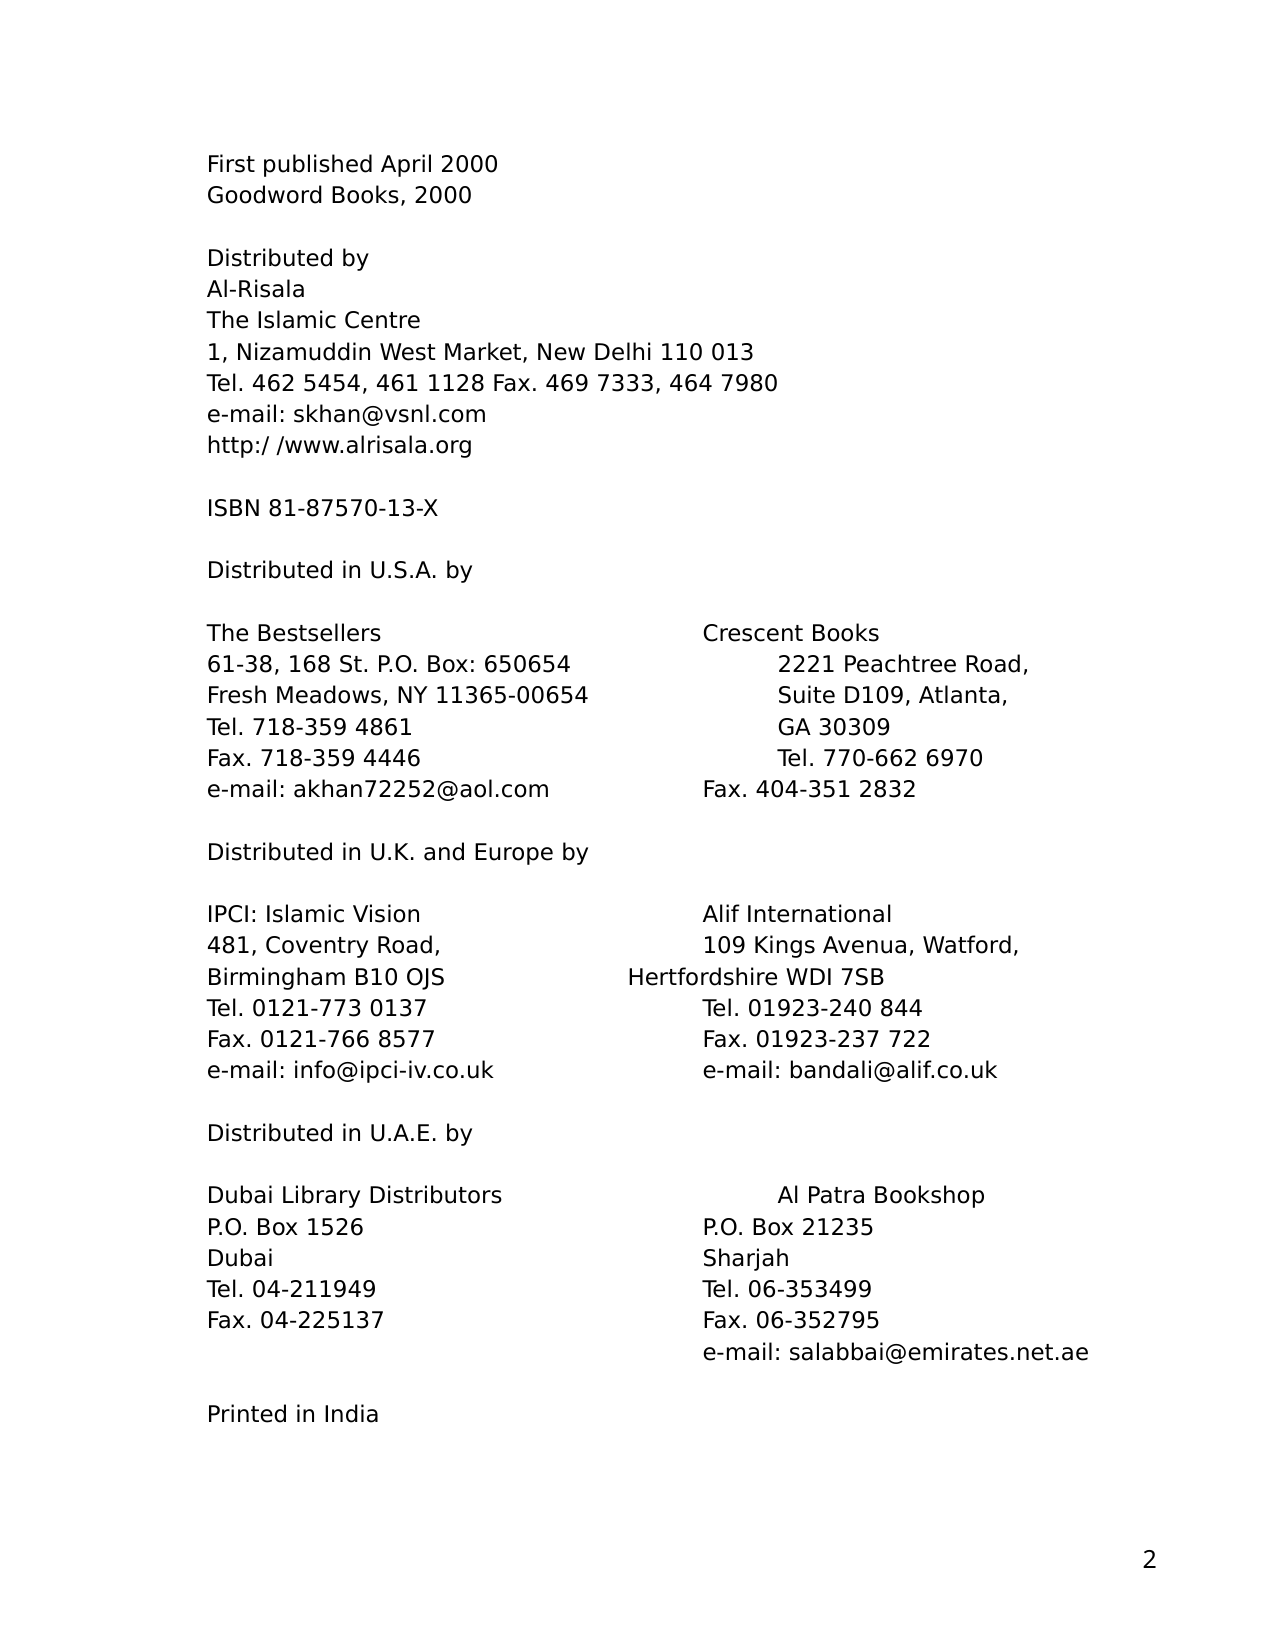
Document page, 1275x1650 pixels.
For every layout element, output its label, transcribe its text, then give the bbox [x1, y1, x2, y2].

text 1, Nizamuddin West Market, New Delhi 110 013 [177, 335, 1157, 366]
text Al-Risala [177, 273, 1157, 304]
text Distributed in U.A.E. by [177, 1116, 1157, 1148]
text 481, Coventry Road, 109 Kings Avenua, Watford, [177, 929, 1157, 960]
text Distributed by [177, 241, 1157, 273]
text Dubai Library Distributors Al Patra Bookshop [177, 1179, 1157, 1210]
text First published April 2000 [177, 148, 1157, 179]
text The Bestsellers Crescent Books [177, 616, 1157, 648]
text ISBN 81-87570-13-X [177, 491, 1157, 523]
text Tel. 0121-773 0137 Tel. 01923-240 844 [177, 991, 1157, 1023]
text IPCI: Islamic Vision Alif International [177, 898, 1157, 929]
text Printed in India [177, 1398, 1157, 1429]
text Tel. 04-211949 Tel. 06-353499 [177, 1273, 1157, 1304]
text Tel. 462 5454, 461 1128 Fax. 469 7333, 464 7980 [177, 366, 1157, 398]
text Fax. 718-359 4446 Tel. 770-662 6970 [177, 741, 1157, 773]
text Tel. 718-359 4861 GA 30309 [177, 710, 1157, 741]
text Birmingham B10 OJS Hertfordshire WDI 7SB [177, 960, 1157, 991]
text e-mail: salabbai@emirates.net.ae [177, 1335, 1157, 1366]
text Dubai Sharjah [177, 1241, 1157, 1273]
text e-mail: info@ipci-iv.co.uk e-mail: bandali@alif.co.uk [177, 1054, 1157, 1085]
text P.O. Box 1526 P.O. Box 21235 [177, 1210, 1157, 1241]
text e-mail: skhan@vsnl.com [177, 398, 1157, 429]
text e-mail: akhan72252@aol.com Fax. 404-351 2832 [177, 773, 1157, 804]
text http:/ /www.alrisala.org [177, 429, 1157, 460]
text The Islamic Centre [177, 304, 1157, 335]
text 61-38, 168 St. P.O. Box: 650654 2221 Peachtree Road, [177, 648, 1157, 679]
text Distributed in U.S.A. by [177, 554, 1157, 585]
text Goodword Books, 2000 [177, 179, 1157, 210]
text Fax. 0121-766 8577 Fax. 01923-237 722 [177, 1023, 1157, 1054]
text Distributed in U.K. and Europe by [177, 835, 1157, 866]
text Fax. 04-225137 Fax. 06-352795 [177, 1304, 1157, 1335]
text Fresh Meadows, NY 11365-00654 Suite D109, Atlanta, [177, 679, 1157, 710]
